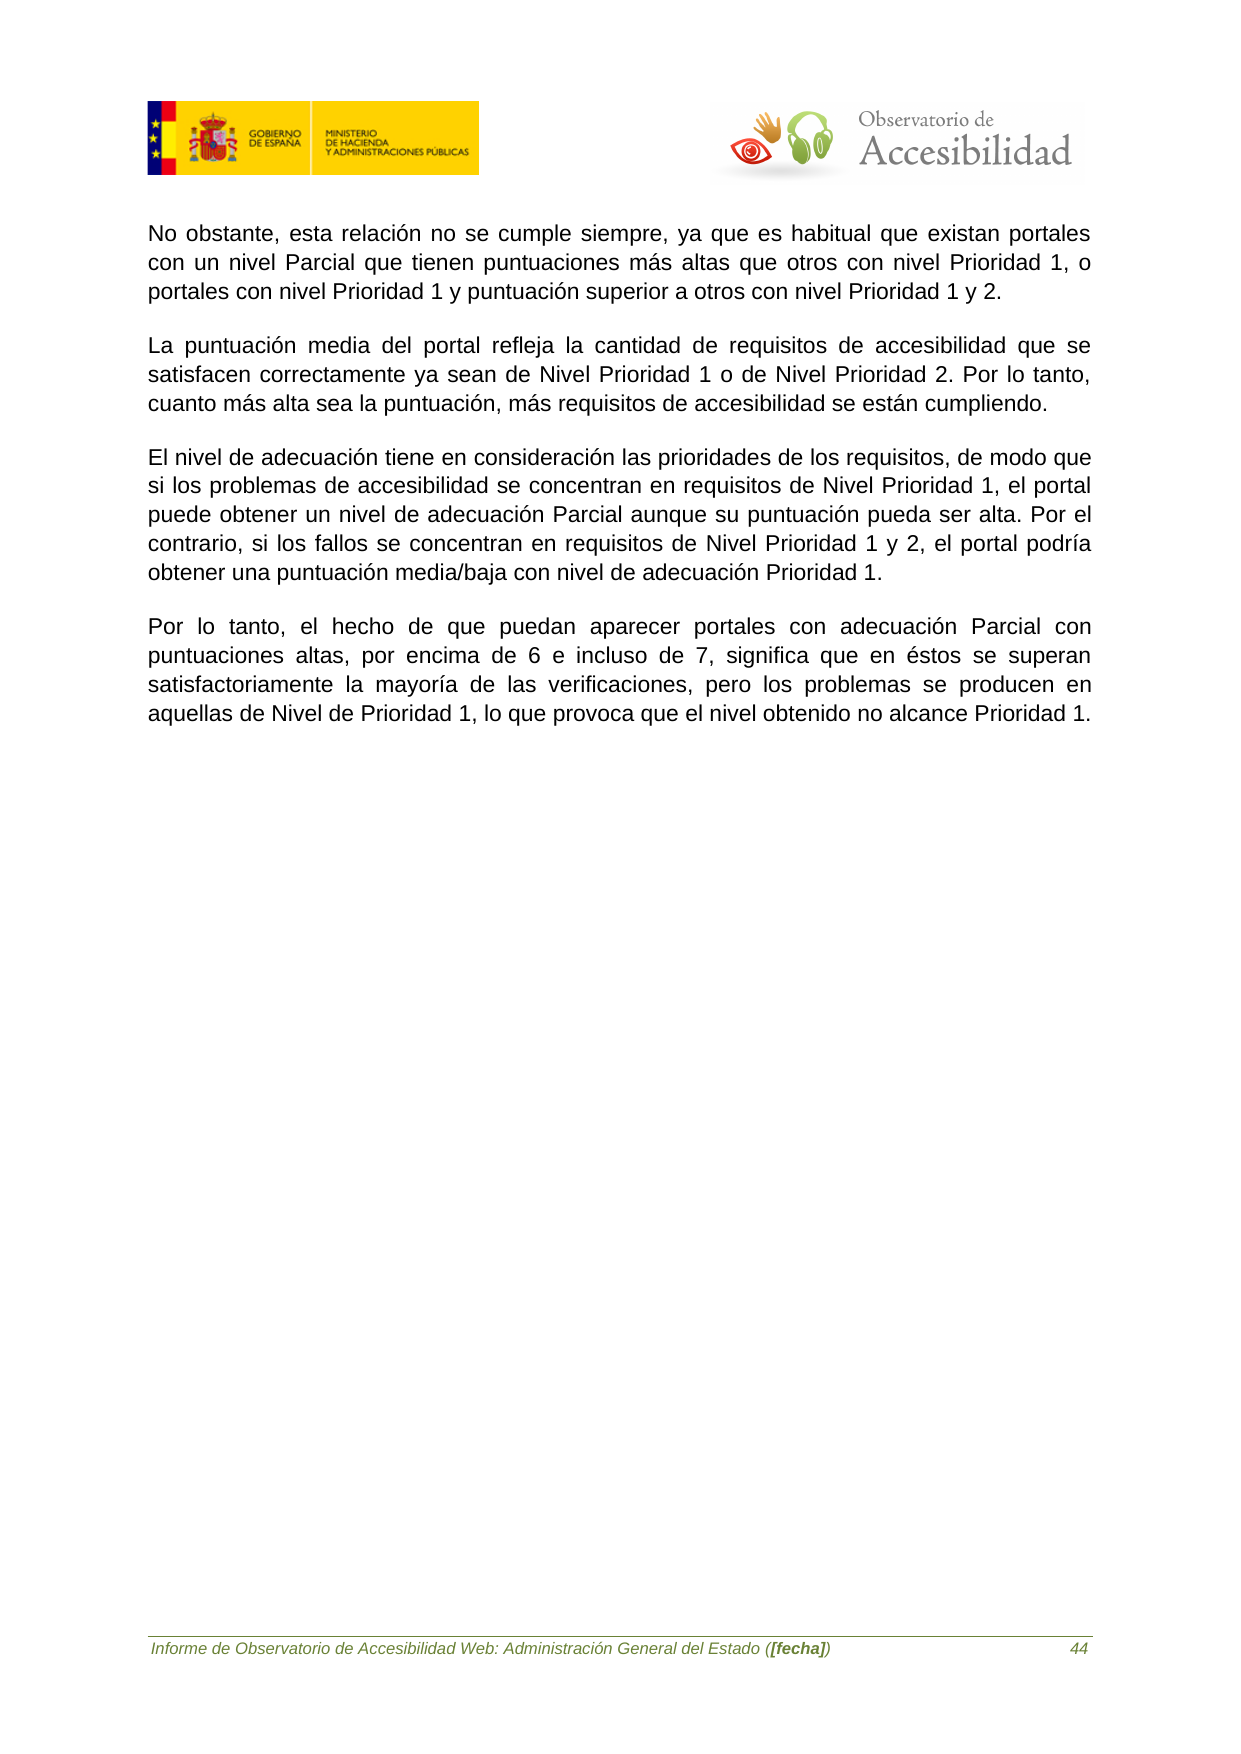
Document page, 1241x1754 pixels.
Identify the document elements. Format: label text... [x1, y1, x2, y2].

picture [710, 102, 1086, 185]
text La puntuación media del portal refleja la cantidad de requisitos de accesibilidad que se satisfacen correctamente ya sean de Nivel Prioridad 1 o de Nivel Prioridad 2. Por lo tanto, cuanto más alta sea la puntuación, más requisitos de accesibilidad se están cumpliendo. [148, 332, 1092, 416]
text No obstante, esta relación no se cumple siempre, ya que es habitual que existan portales con un nivel Parcial que tienen puntuaciones más altas que otros con nivel Prioridad 1, o portales con nivel Prioridad 1 y puntuación superior a otros con nivel Prioridad 1 y 2. [148, 220, 1092, 304]
text Por lo tanto, el hecho de que puedan aparecer portales con adecuación Parcial con puntuaciones altas, por encima de 6 e incluso de 7, significa que en éstos se superan satisfactoriamente la mayoría de las verificaciones, pero los problemas se producen en aquellas de Nivel de Prioridad 1, lo que provoca que el nivel obtenido no alcance Prioridad 1. [148, 613, 1092, 726]
text El nivel de adecuación tiene en consideración las prioridades de los requisitos, de modo que si los problemas de accesibilidad se concentran en requisitos de Nivel Prioridad 1, el portal puede obtener un nivel de adecuación Parcial aunque su puntuación pueda ser alta. Por el contrario, si los fallos se concentran en requisitos de Nivel Prioridad 1 y 2, el portal podría obtener una puntuación media/baja con nivel de adecuación Prioridad 1. [148, 443, 1092, 586]
picture [147, 101, 479, 175]
